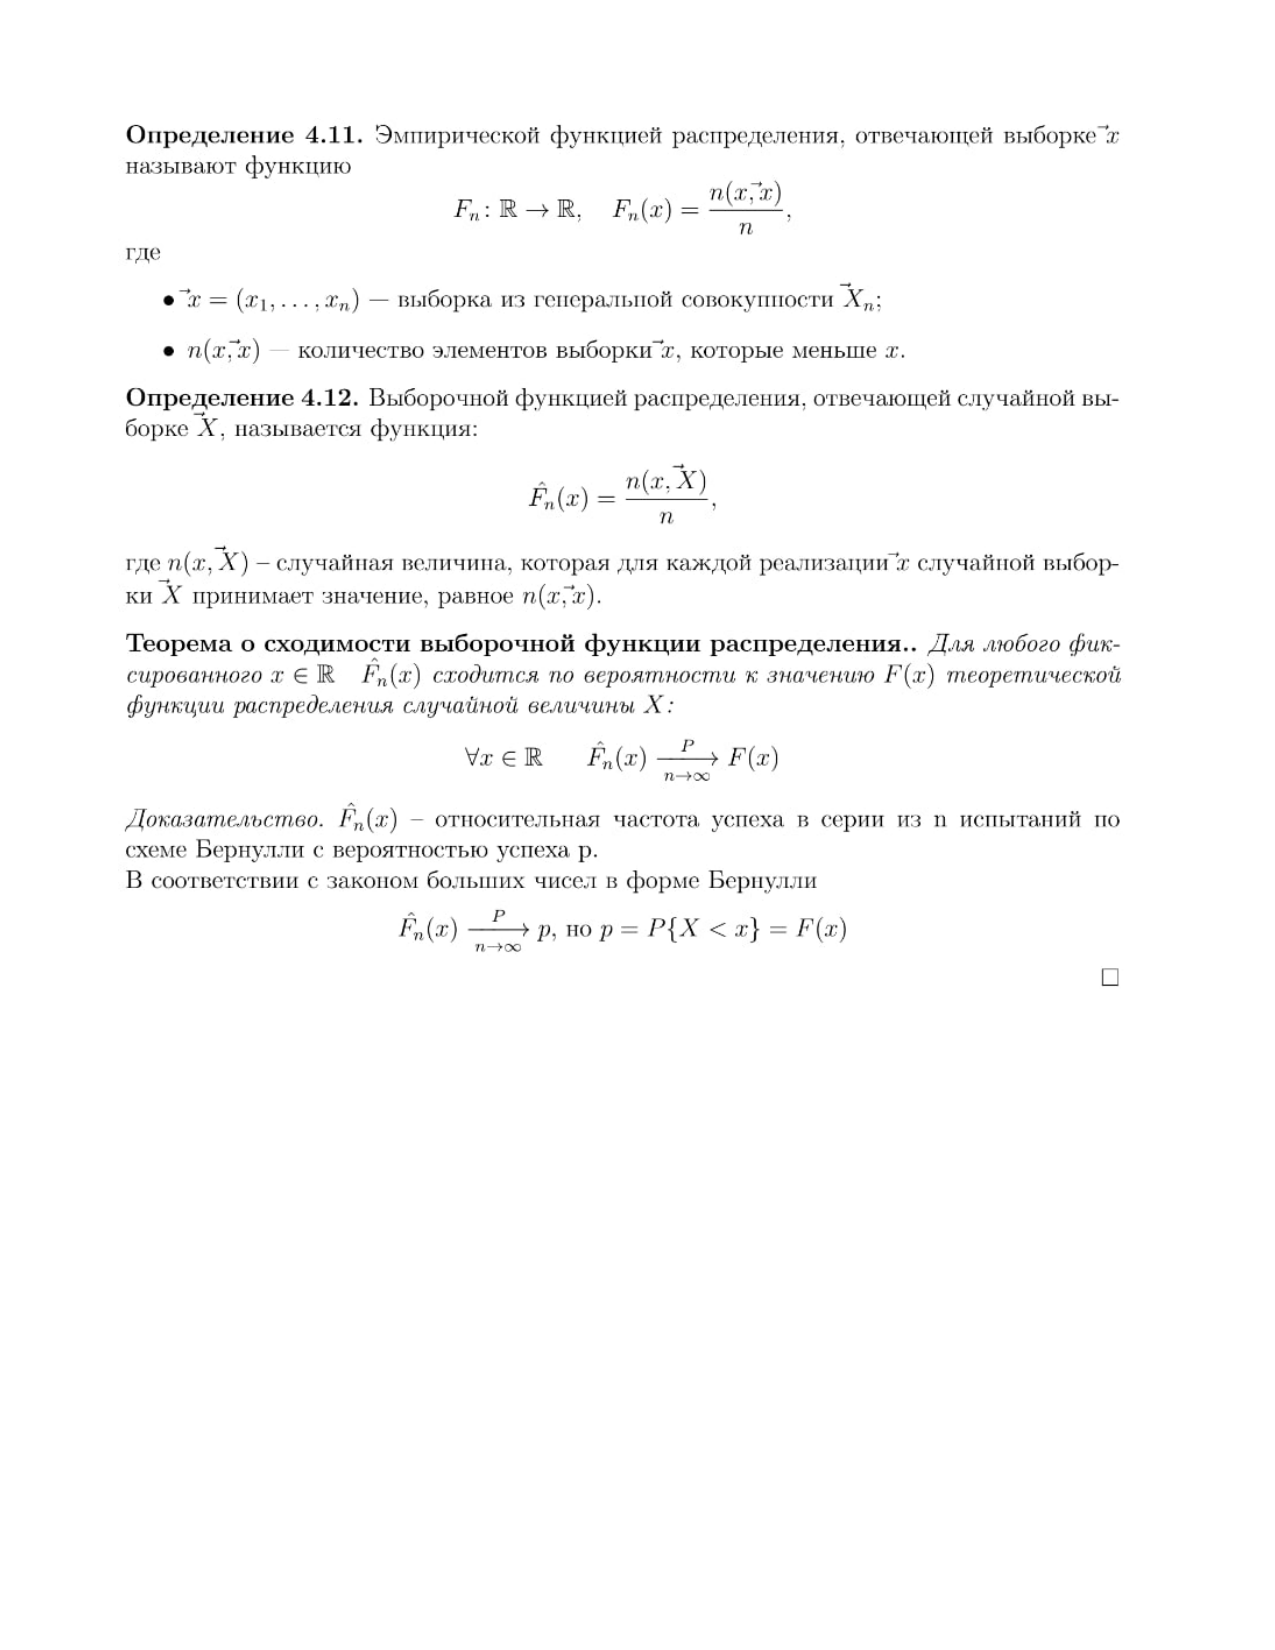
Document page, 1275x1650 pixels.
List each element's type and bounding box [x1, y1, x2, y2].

picture [118, 118, 1157, 994]
